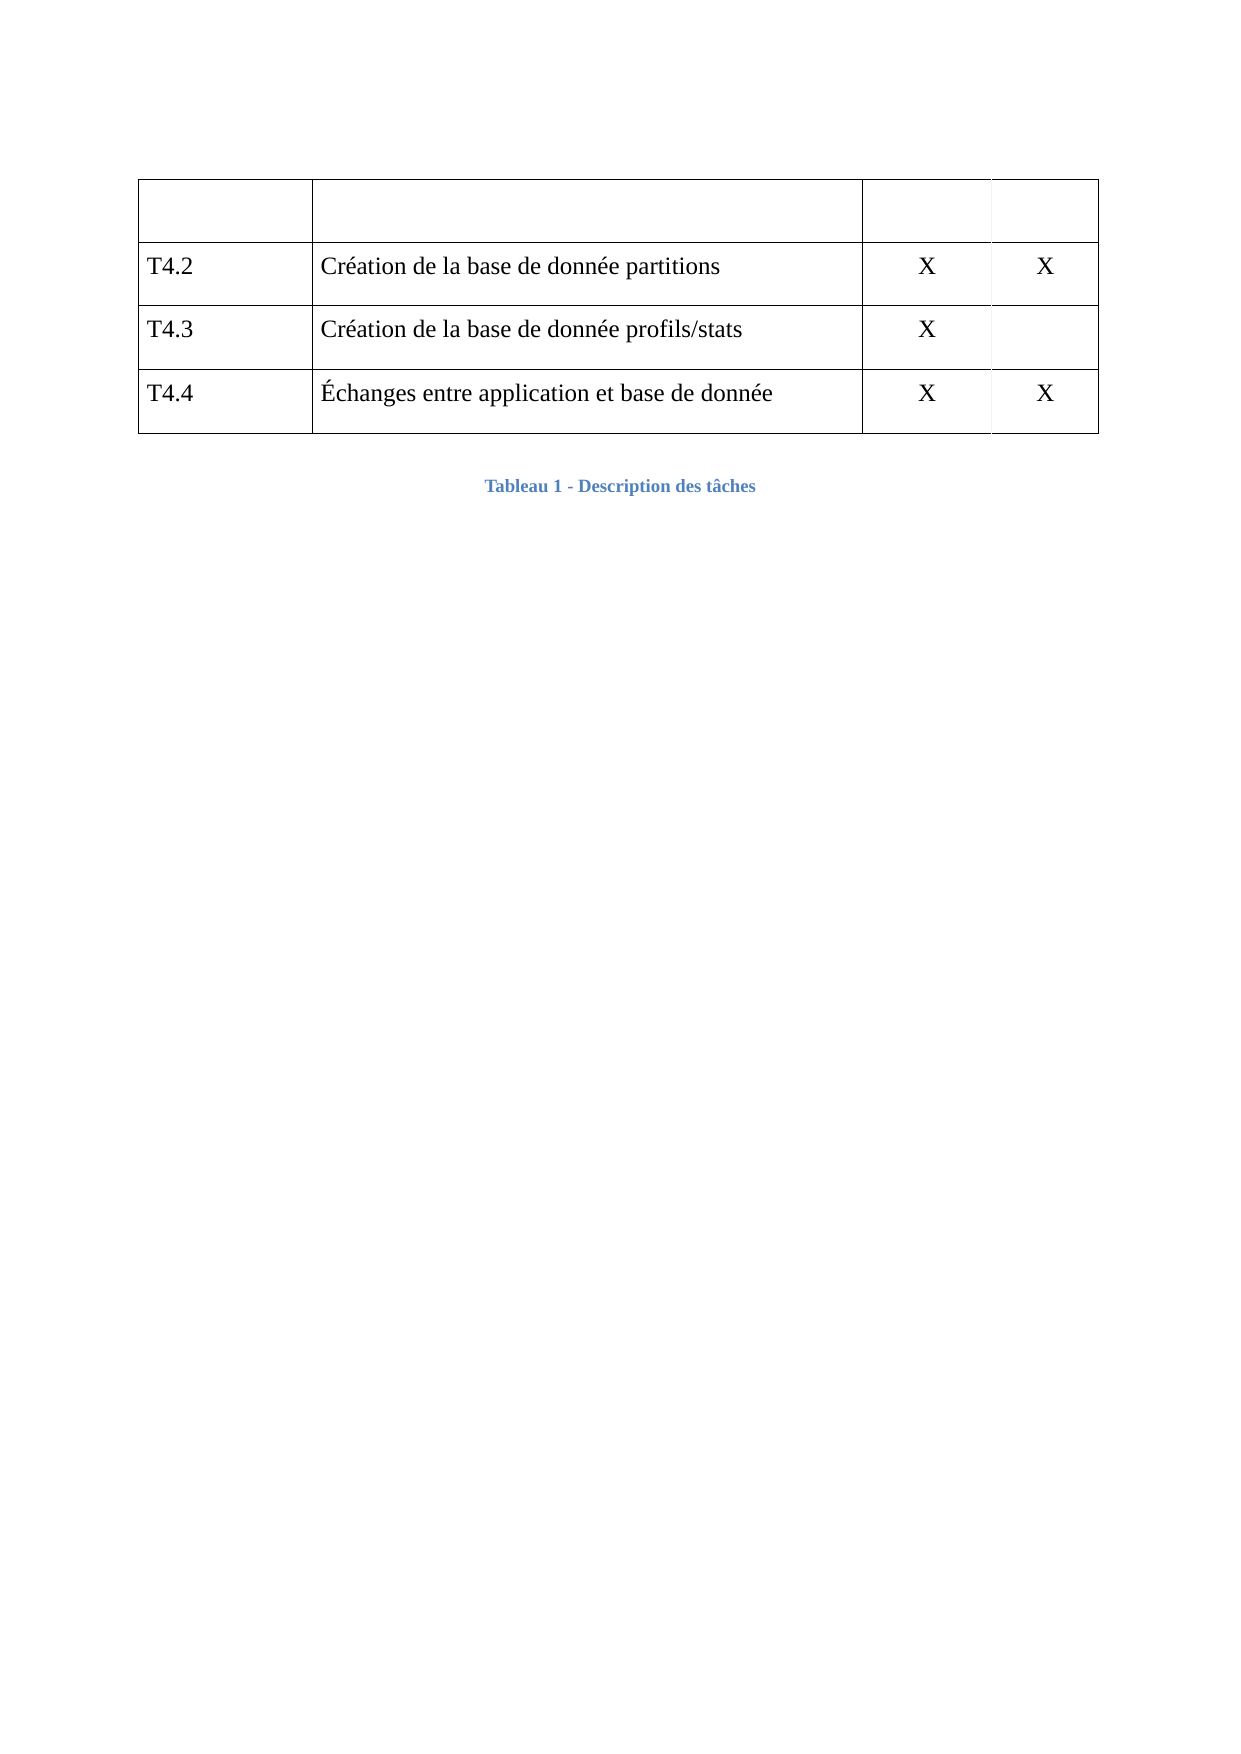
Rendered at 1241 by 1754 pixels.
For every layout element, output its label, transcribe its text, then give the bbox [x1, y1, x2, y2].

table_cell T4.4 [139, 370, 312, 433]
table_cell X [992, 243, 1098, 305]
table_cell X [863, 306, 991, 368]
table_cell T4.3 [139, 306, 312, 368]
text Tableau 1 - Description des tâches [148, 475, 1093, 497]
table_cell Création de la base de donnée partitions [313, 243, 862, 305]
table_cell [992, 180, 1098, 242]
table_cell [139, 180, 312, 242]
table_cell [863, 180, 991, 242]
table_cell Échanges entre application et base de donnée [313, 370, 862, 433]
table_cell [313, 180, 862, 242]
table_cell Création de la base de donnée profils/stats [313, 306, 862, 368]
table_cell X [863, 243, 991, 305]
table_cell X [863, 370, 991, 433]
table_cell T4.2 [139, 243, 312, 305]
table_cell X [992, 370, 1098, 433]
table_cell [992, 306, 1098, 368]
